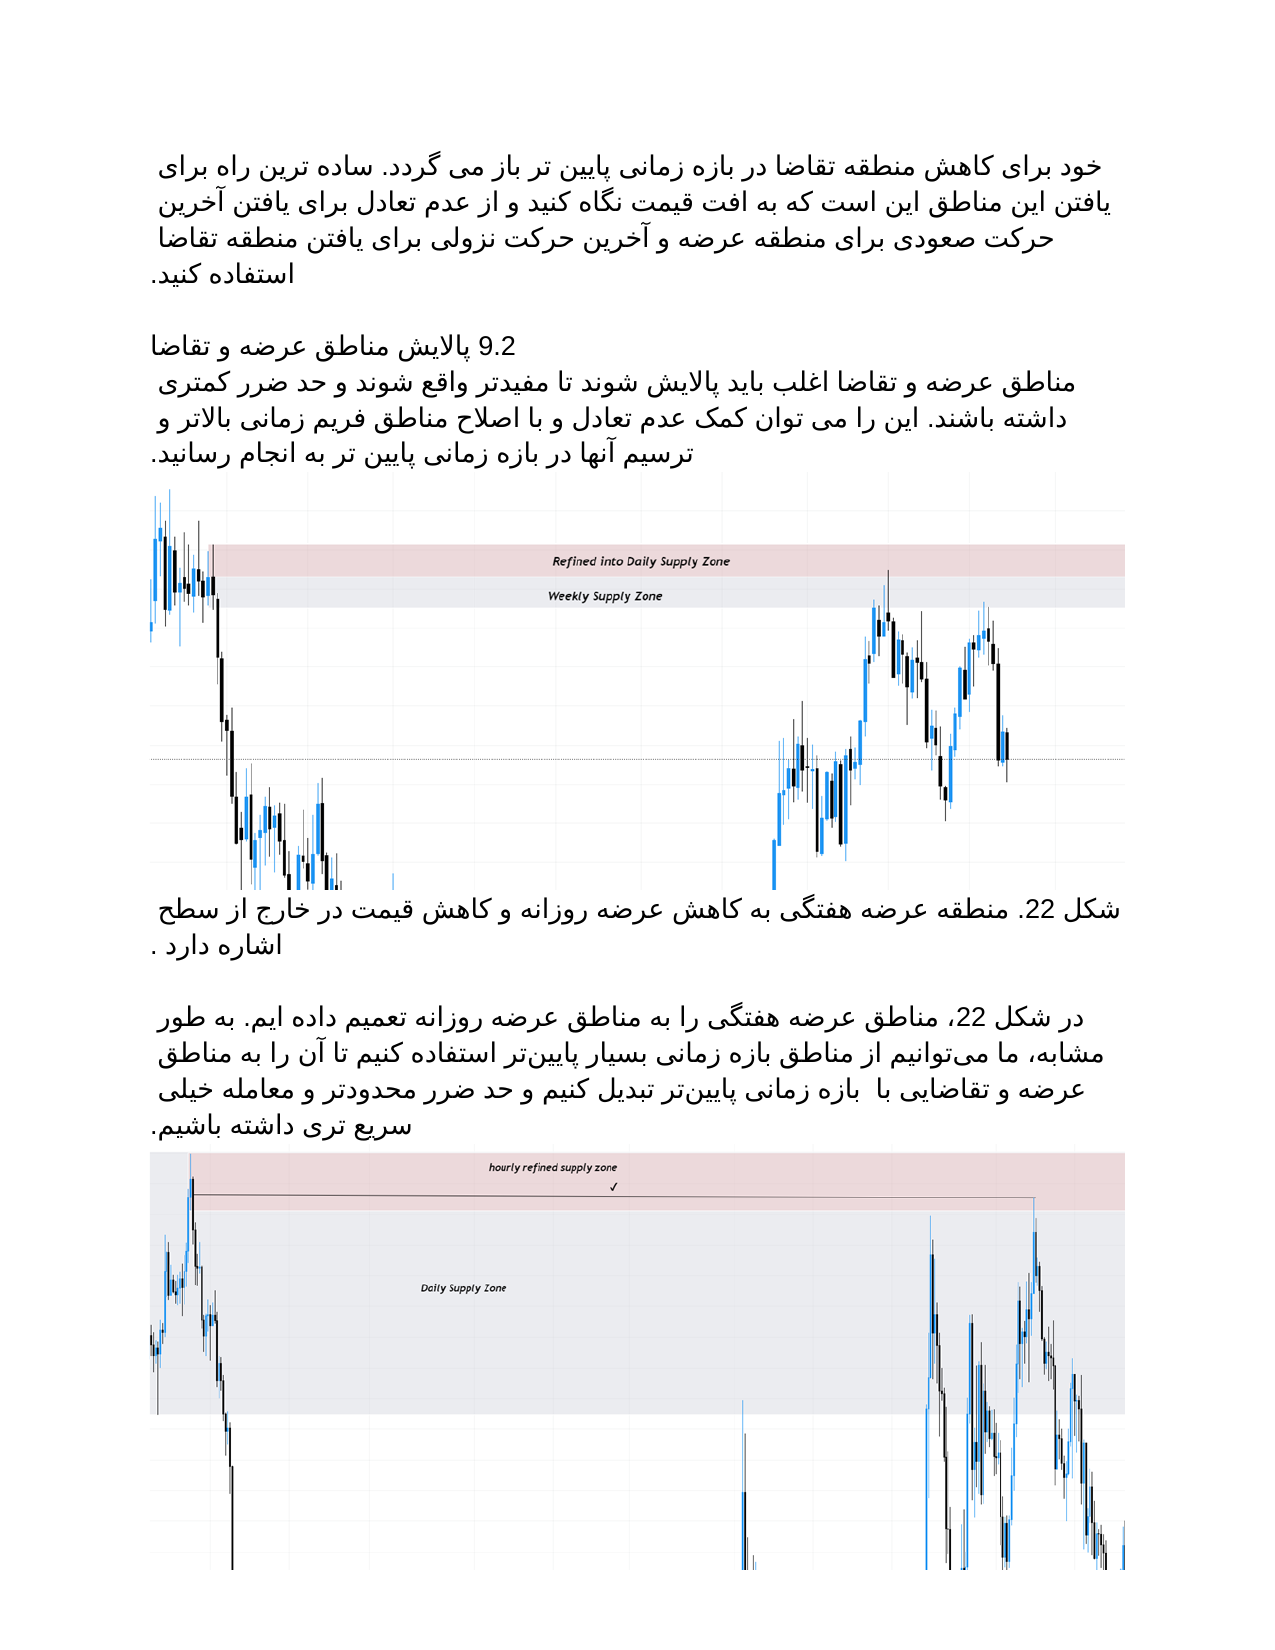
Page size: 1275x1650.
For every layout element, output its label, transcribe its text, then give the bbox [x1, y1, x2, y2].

text شکل 22. منطقه عرضه هفتگی به کاهش عرضه روزانه و کاهش قیمت در خارج از سطح اشاره دارد . [150, 893, 1125, 960]
text در شکل 22، مناطق عرضه هفتگی را به مناطق عرضه روزانه تعمیم داده ایم. به طور مشابه، ما می‌توانیم از مناطق بازه زمانی بسیار پایین‌تر استفاده کنیم تا آن را به مناطق عرضه و تقاضایی با بازه زمانی پایین‌تر تبدیل کنیم و حد ضرر محدودتر و معامله خیلی سریع تری داشته باشیم. [150, 1001, 1125, 1140]
text مناطق عرضه و تقاضا اغلب باید پالایش شوند تا مفیدتر واقع شوند و حد ضرر کمتری داشته باشند. این را می توان کمک عدم تعادل و با اصلاح مناطق فریم زمانی بالاتر و ترسیم آنها در بازه زمانی پایین تر به انجام رسانید. [150, 366, 1125, 472]
text 9.2 پالایش مناطق عرضه و تقاضا [150, 330, 1125, 361]
text پس از آزمایش مجدد منطقه عرضه در بازه زمانی بالاتر، قیمت برای ادامه روند صعودی خود برای کاهش منطقه تقاضا در بازه زمانی پایین تر باز می گردد. ساده ترین راه برای یافتن این مناطق این است که به افت قیمت نگاه کنید و از عدم تعادل برای یافتن آخرین حرکت صعودی برای منطقه عرضه و آخرین حرکت نزولی برای یافتن منطقه تقاضا استفاده کنید. [150, 150, 1125, 289]
